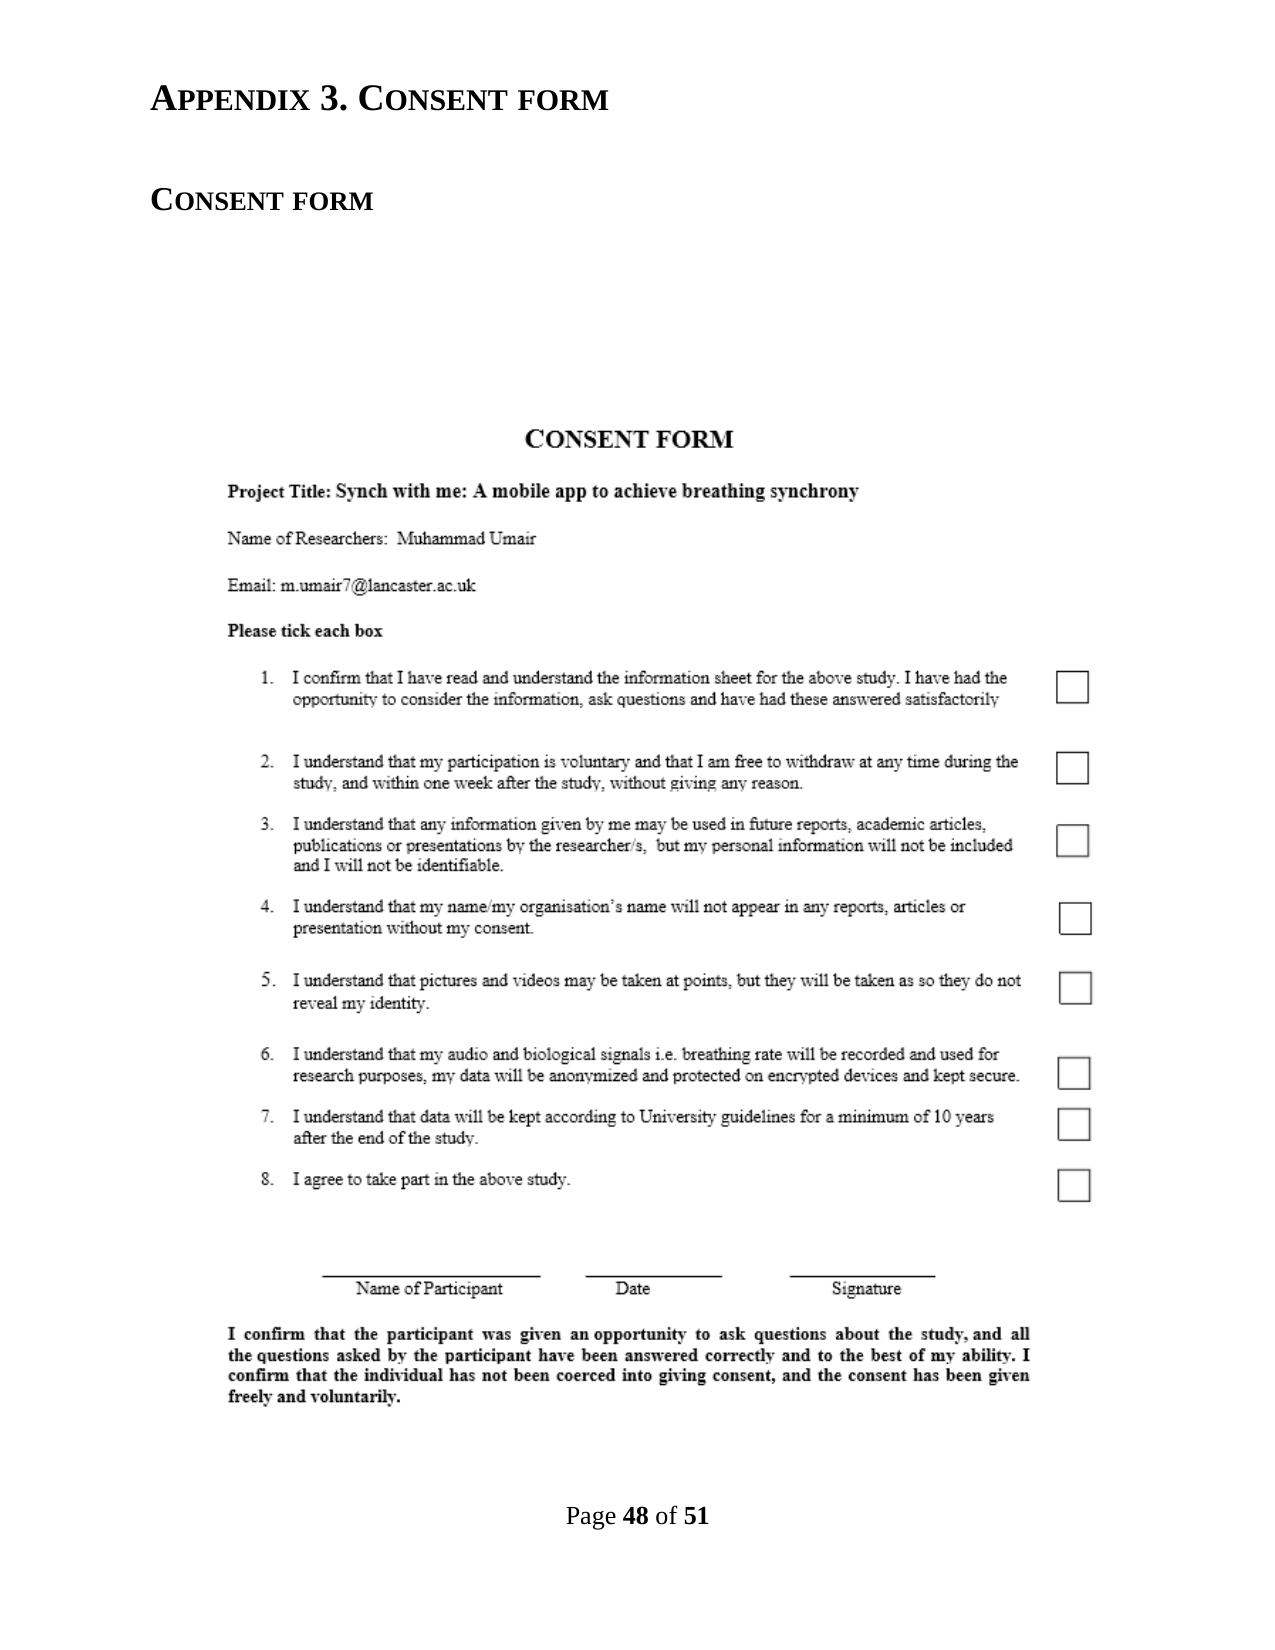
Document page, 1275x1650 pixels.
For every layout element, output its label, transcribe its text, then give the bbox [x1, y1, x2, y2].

subtitle Consent form [150, 179, 1125, 217]
subtitle Appendix 3. Consent form [150, 75, 1125, 118]
